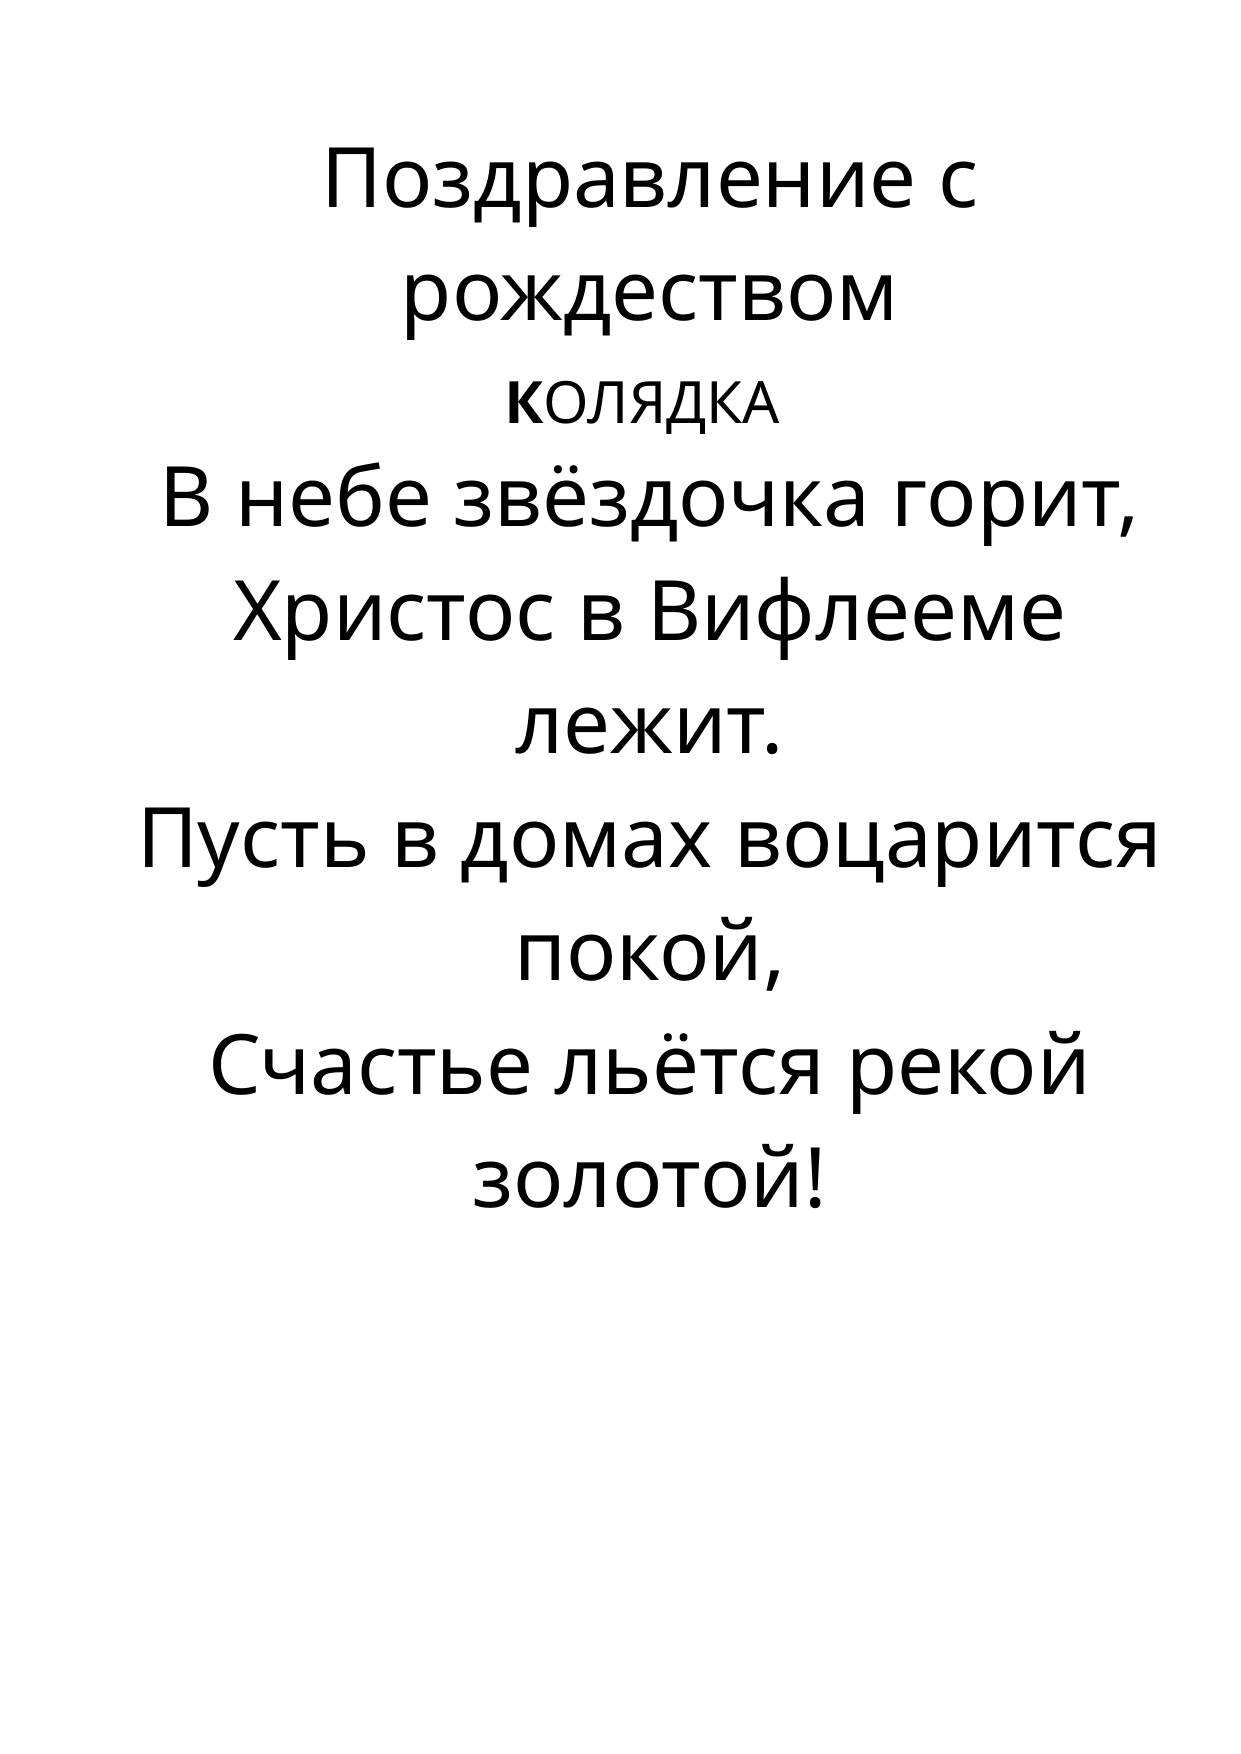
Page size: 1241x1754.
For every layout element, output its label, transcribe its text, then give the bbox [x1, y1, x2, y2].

text Поздравление с рождеством [118, 118, 1181, 345]
text Счастье льётся рекой золотой! [118, 1005, 1181, 1232]
text Пусть в домах воцарится покой, [118, 778, 1181, 1005]
text В небе звёздочка горит, [118, 437, 1181, 551]
text Христос в Вифлееме лежит. [118, 551, 1181, 778]
text КОЛЯДКА [118, 366, 1181, 437]
